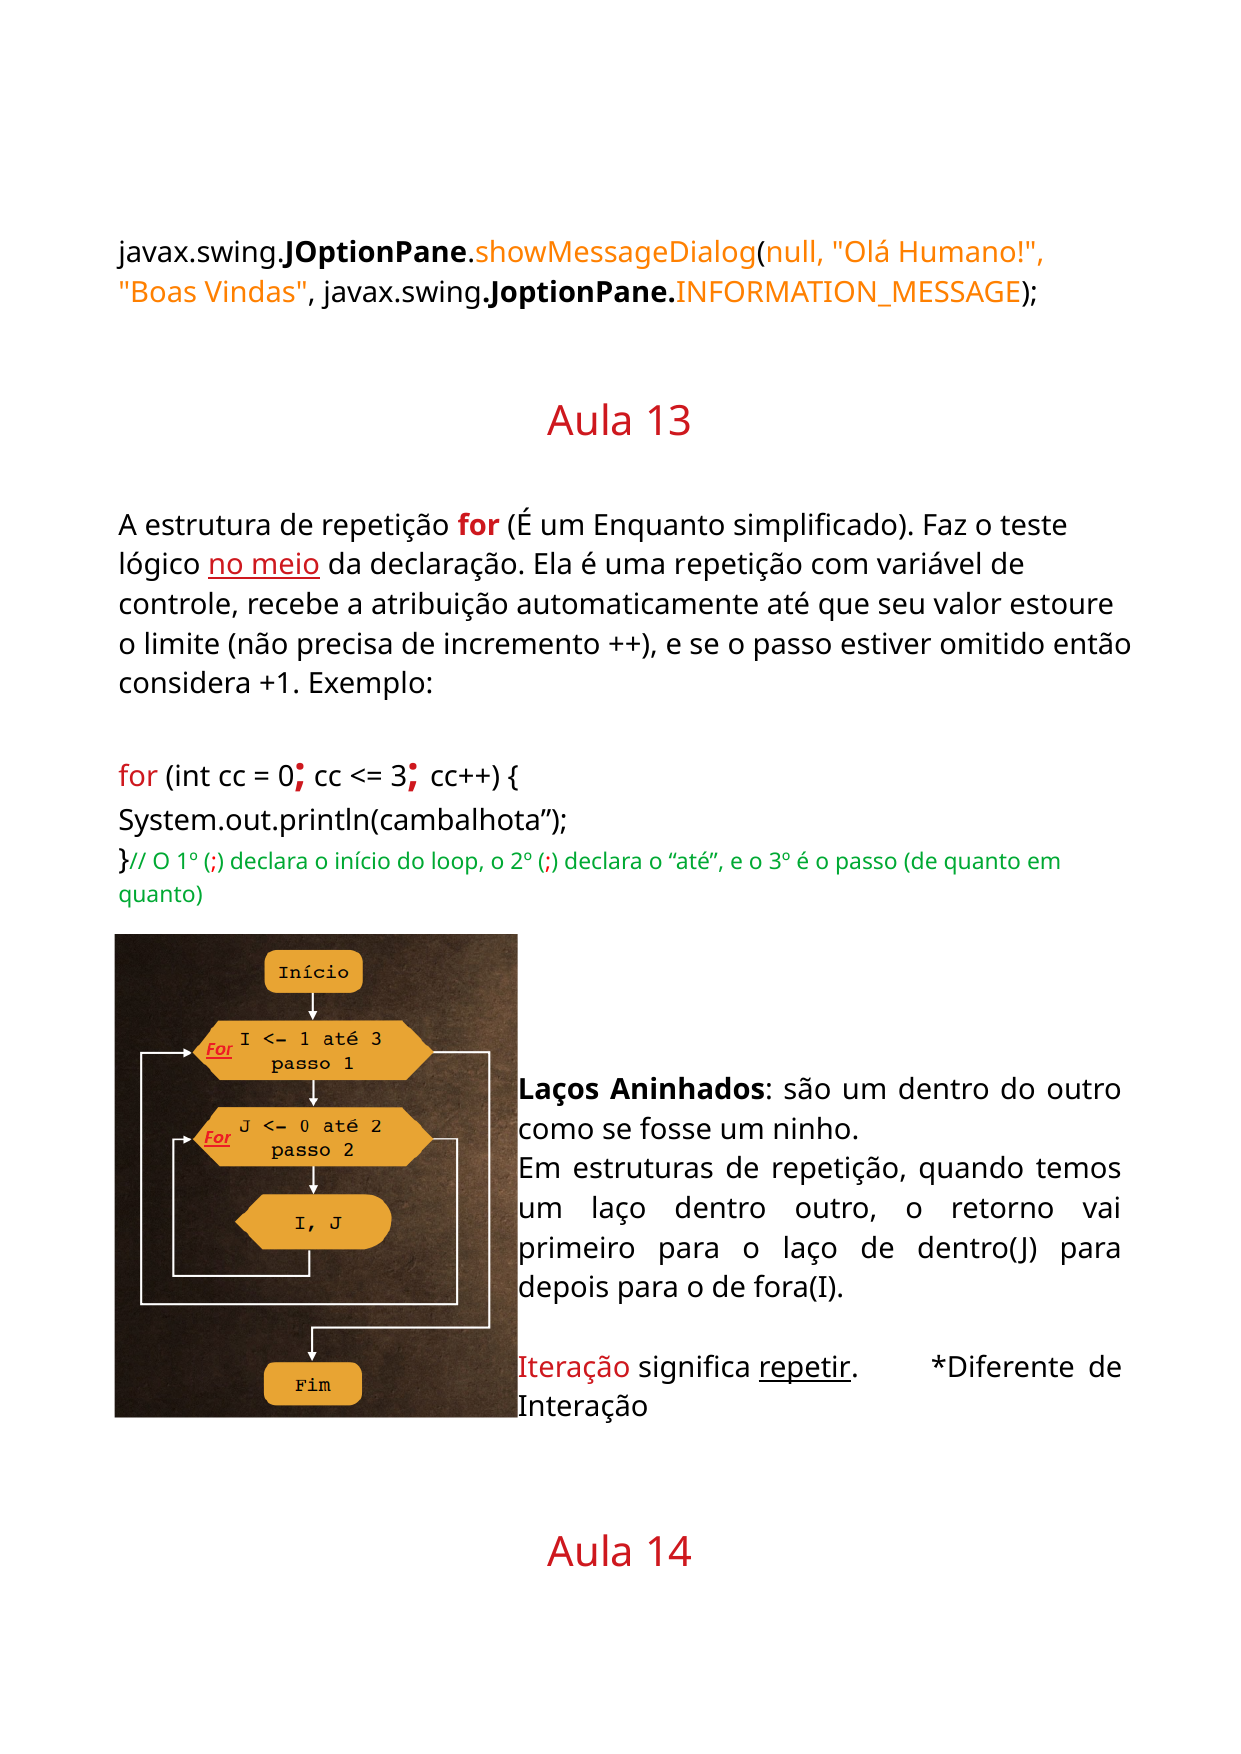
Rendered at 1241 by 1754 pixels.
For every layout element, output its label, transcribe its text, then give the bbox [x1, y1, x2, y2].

text }// O 1º (;) declara o início do loop, o 2º (;) declara o “até”, e o 3º é o passo (de quanto em quanto) [118, 838, 1122, 909]
text for (int cc = 0; cc <= 3; cc++) { [118, 742, 1122, 799]
text Em estruturas de repetição, quando temos um laço dentro outro, o retorno vai primeiro para o laço de dentro(J) para depois para o de fora(I). [518, 1148, 1122, 1306]
text System.out.println(cambalhota”); [118, 799, 1122, 838]
picture [114, 934, 518, 1418]
text A estrutura de repetição for (É um Enquanto simplificado). Faz o teste lógico no meio da declaração. Ela é uma repetição com variável de controle, recebe a atribuição automaticamente até que seu valor estoure o limite (não precisa de incremento ++), e se o passo estiver omitido então considera +1. Exemplo: [118, 504, 1134, 702]
text Aula 13 [118, 390, 1122, 447]
text Iteração significa repetir. *Diferente de Interação [118, 1346, 1122, 1425]
text Laços Aninhados: são um dentro do outro como se fosse um ninho. [518, 1068, 1122, 1148]
text Aula 14 [118, 1522, 1122, 1579]
text javax.swing.JOptionPane.showMessageDialog(null, "Olá Humano!", "Boas Vindas", javax.swing.JoptionPane.INFORMATION_MESSAGE); [118, 232, 1122, 311]
